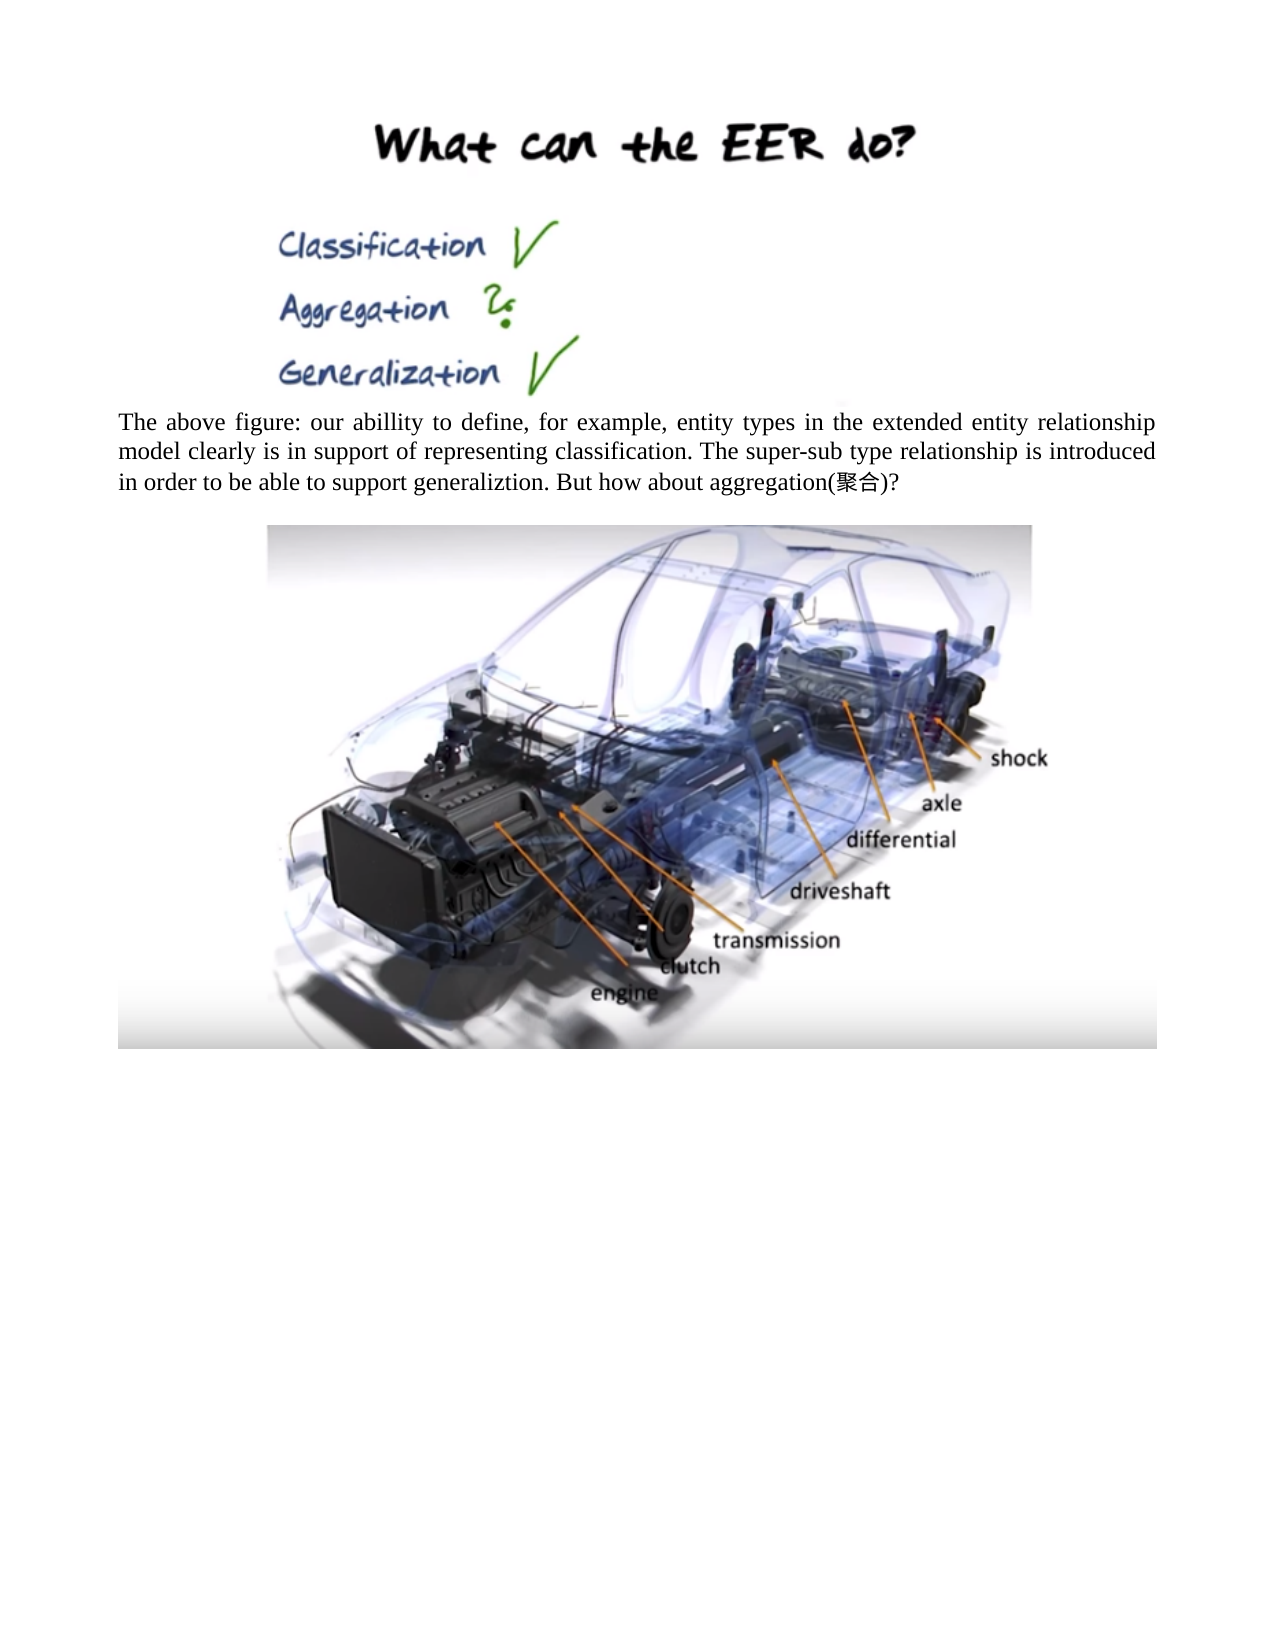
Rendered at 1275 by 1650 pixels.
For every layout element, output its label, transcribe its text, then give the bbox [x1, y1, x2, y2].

picture [118, 118, 1157, 407]
picture [118, 525, 1157, 1049]
text The above figure: our abillity to define, for example, entity types in the extended entity relationship model clearly is in support of representing classification. The super-sub type relationship is introduced in order to be able to support generaliztion. But how about aggregation(聚合)? [118, 407, 1157, 496]
